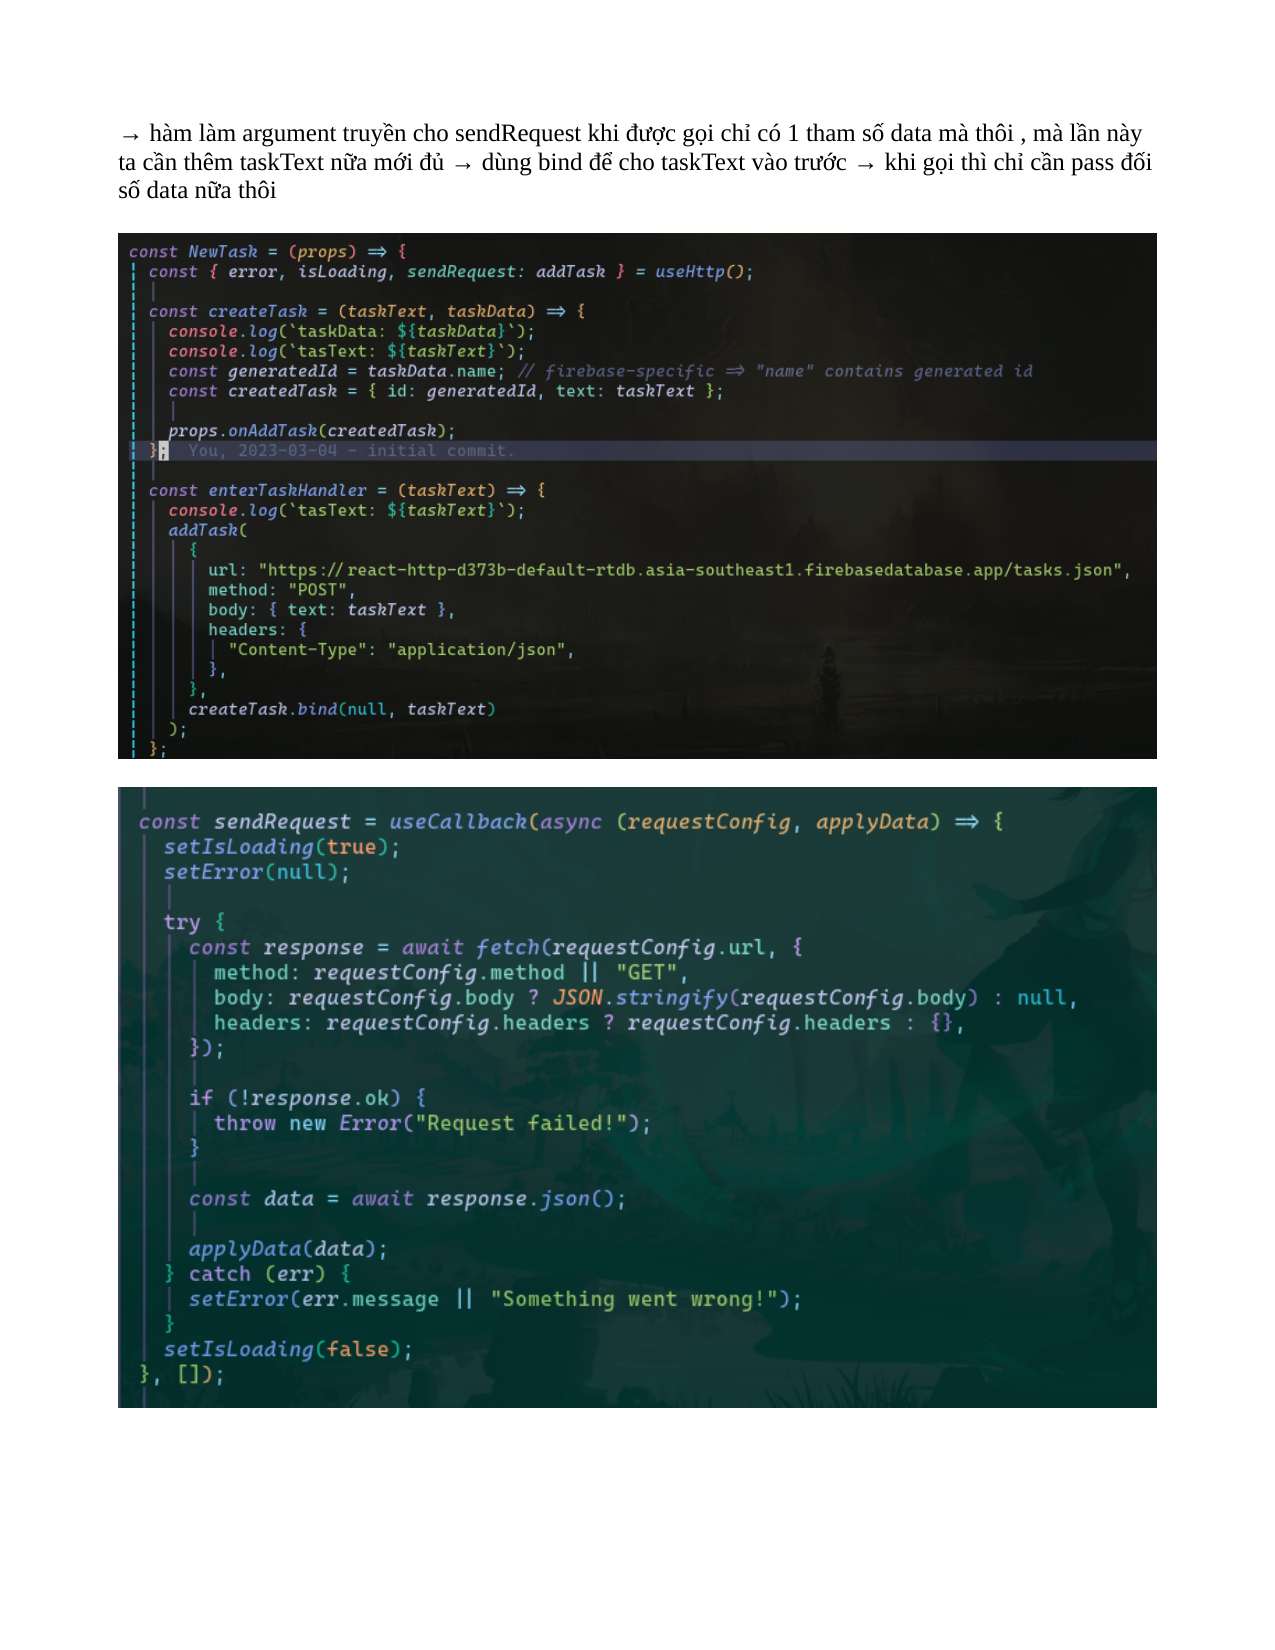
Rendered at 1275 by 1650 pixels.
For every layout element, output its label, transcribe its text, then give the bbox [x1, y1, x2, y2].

picture [118, 233, 1157, 759]
picture [118, 787, 1157, 1408]
text → hàm làm argument truyền cho sendRequest khi được gọi chỉ có 1 tham số data mà thôi , mà lần này ta cần thêm taskText nữa mới đủ → dùng bind để cho taskText vào trước → khi gọi thì chỉ cần pass đối số data nữa thôi [118, 118, 1157, 204]
